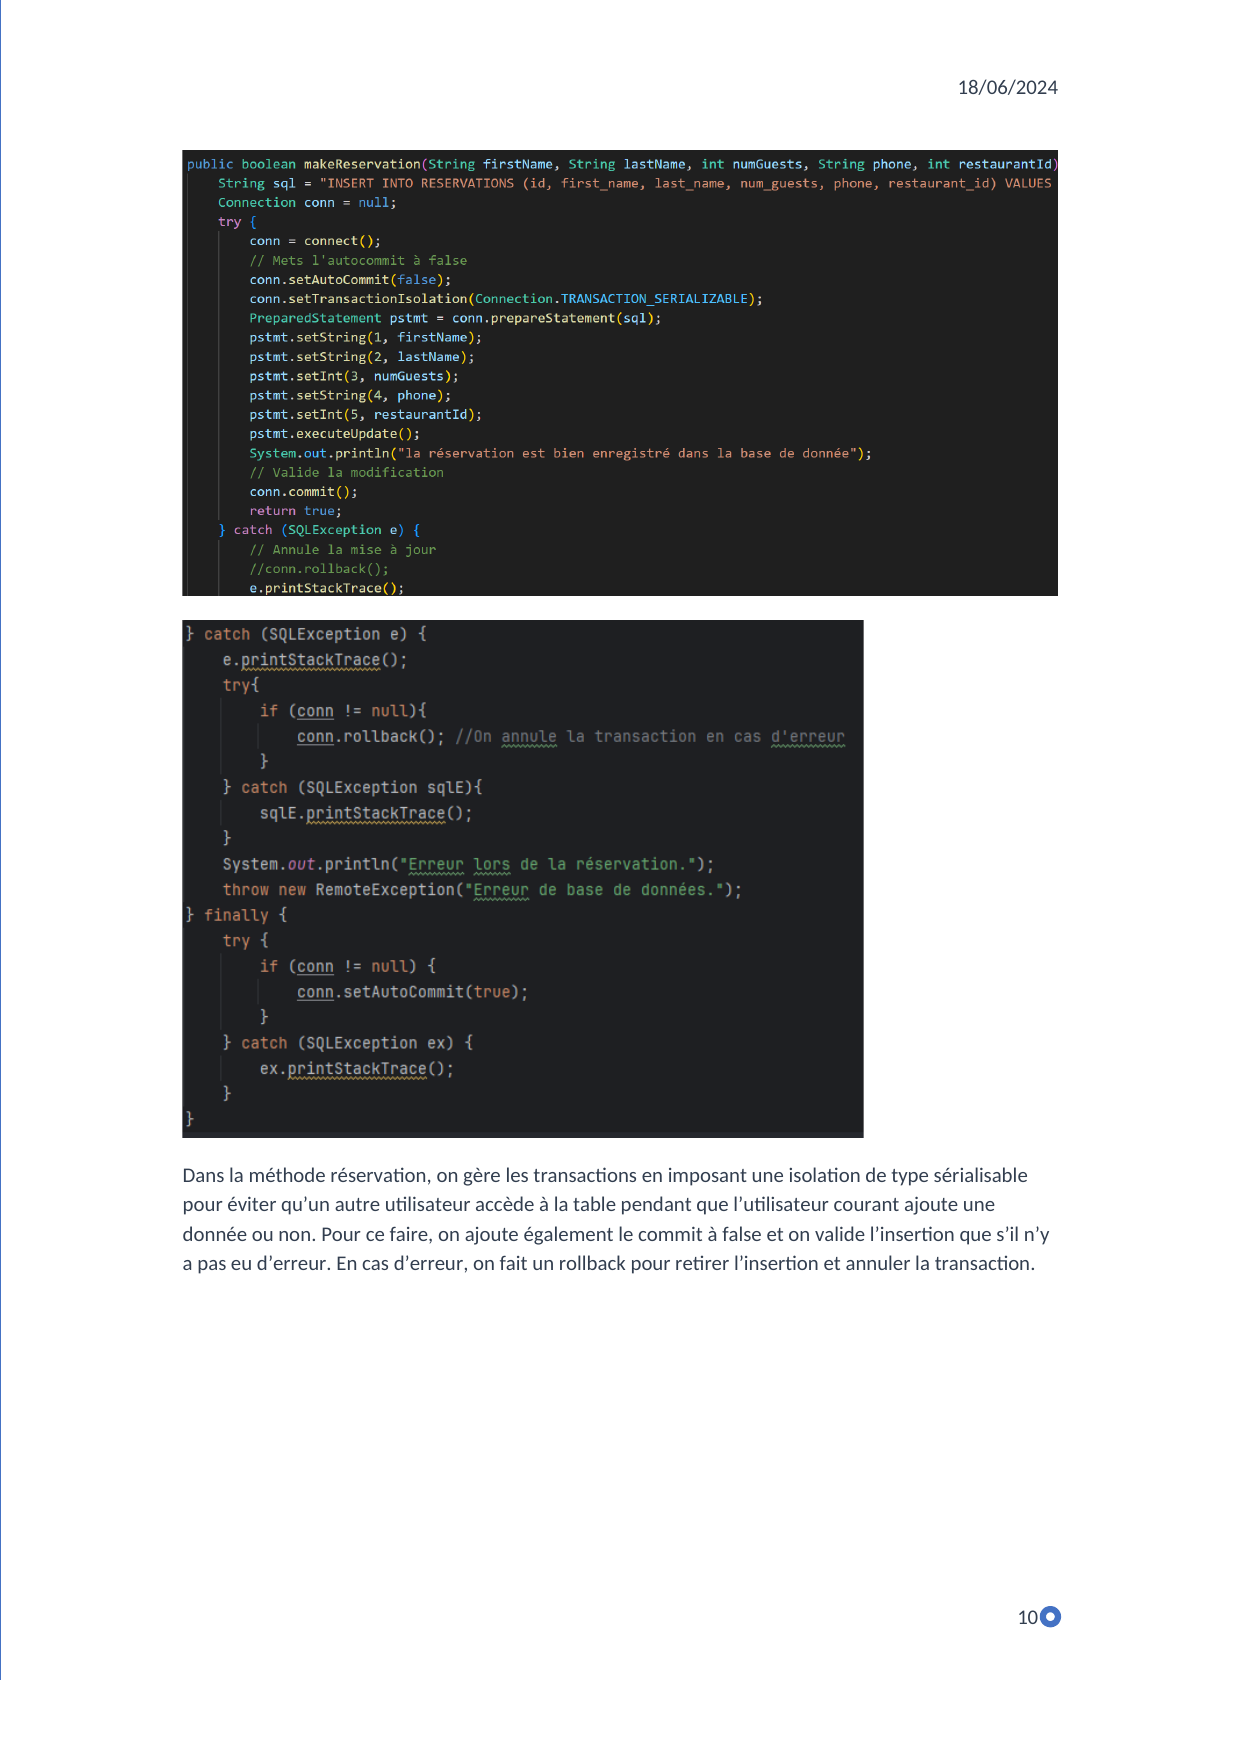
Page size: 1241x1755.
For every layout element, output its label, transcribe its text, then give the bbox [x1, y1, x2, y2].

text Dans la méthode réservation, on gère les transactions en imposant une isolation de type sérialisable pour éviter qu’un autre utilisateur accède à la table pendant que l’utilisateur courant ajoute une donnée ou non. Pour ce faire, on ajoute également le commit à false et on valide l’insertion que s’il n’y a pas eu d’erreur. En cas d’erreur, on fait un rollback pour retirer l’insertion et annuler la transaction. [182, 1162, 1058, 1275]
